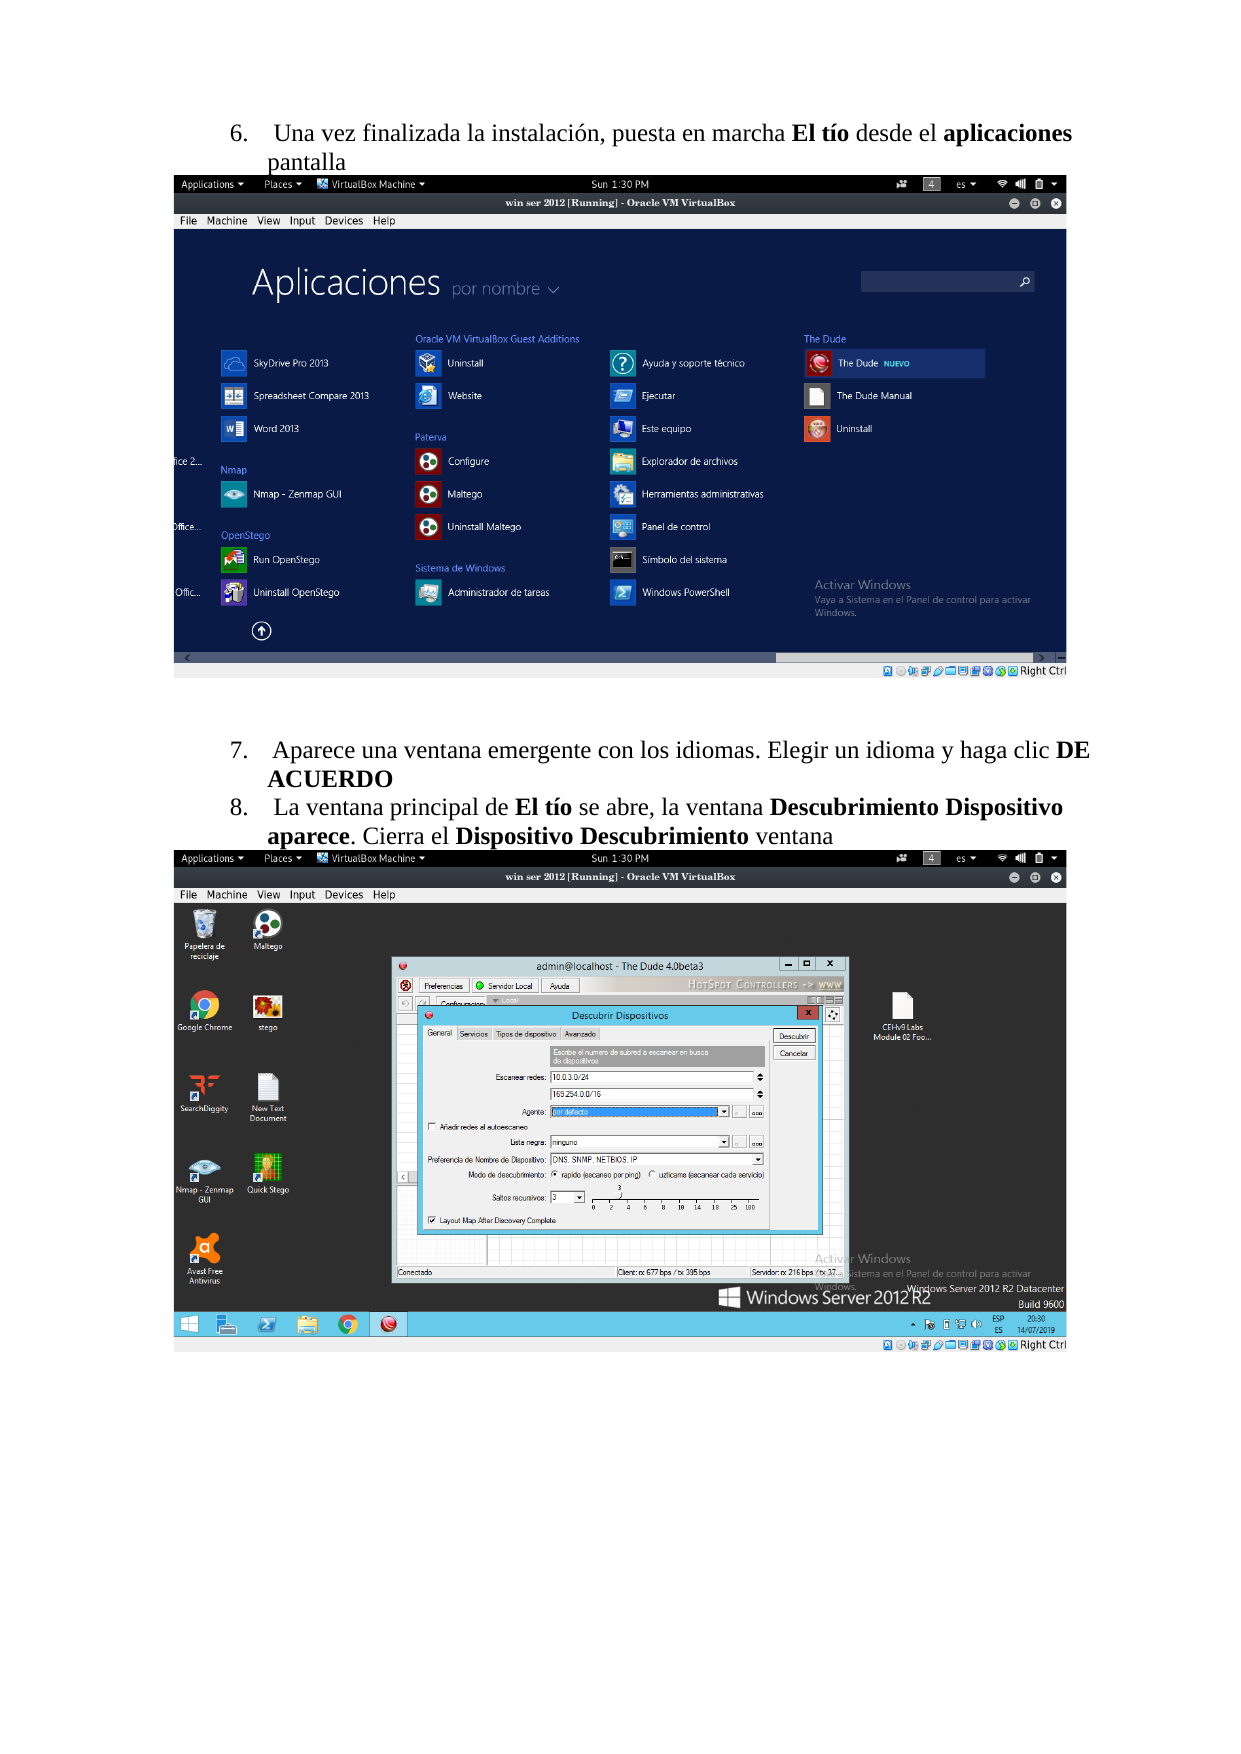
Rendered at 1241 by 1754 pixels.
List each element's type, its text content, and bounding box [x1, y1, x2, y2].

list Una vez finalizada la instalación, puesta en marcha El tío desde el aplicaciones pantalla [229, 118, 1122, 176]
picture [173, 850, 1067, 1352]
picture [173, 175, 1067, 678]
list La ventana principal de El tío se abre, la ventana Descubrimiento Dispositivo aparece. Cierra el Dispositivo Descubrimiento ventana [229, 792, 1122, 850]
list Aparece una ventana emergente con los idiomas. Elegir un idioma y haga clic DE ACUERDO [229, 735, 1122, 792]
